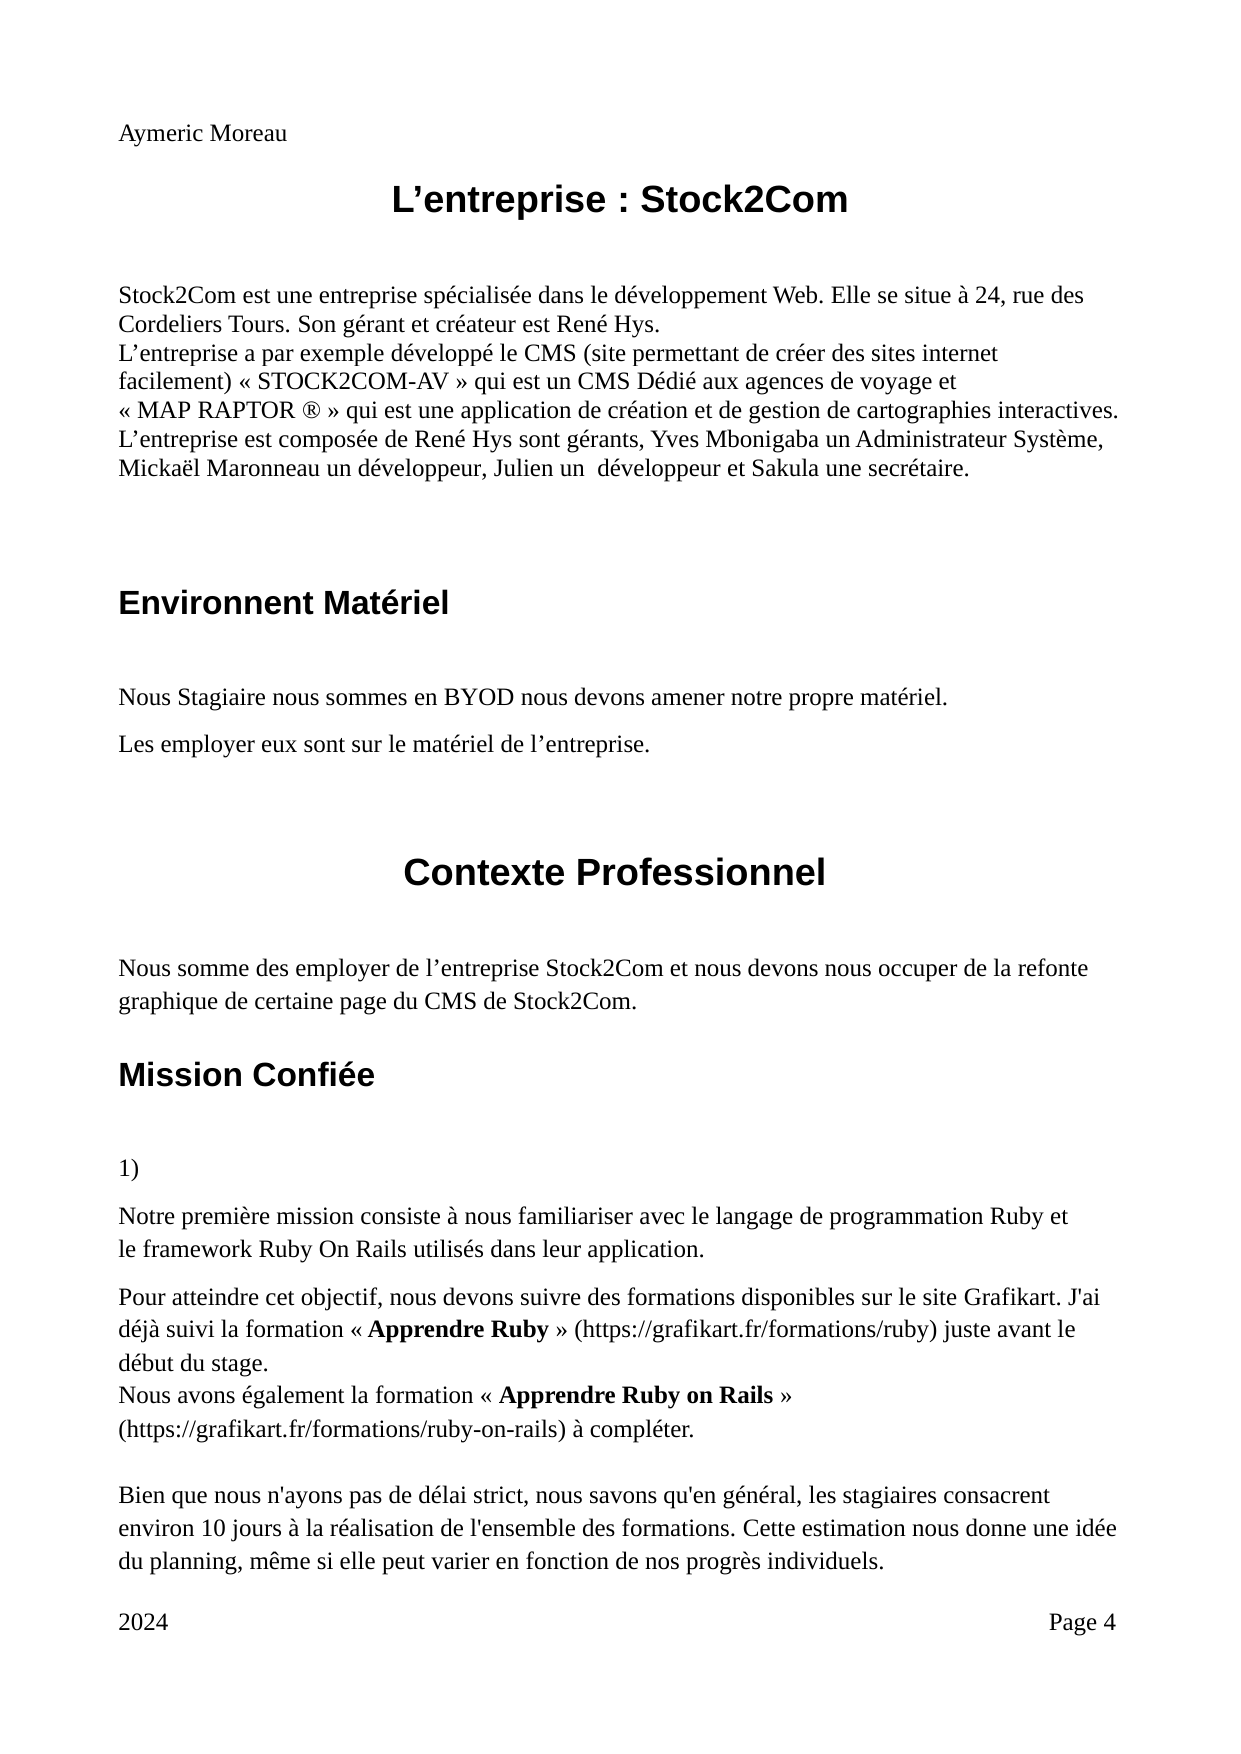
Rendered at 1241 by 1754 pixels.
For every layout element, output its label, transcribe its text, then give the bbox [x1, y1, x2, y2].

text Nous somme des employer de l’entreprise Stock2Com et nous devons nous occuper de la refonte graphique de certaine page du CMS de Stock2Com. [118, 953, 1122, 1015]
text Notre première mission consiste à nous familiariser avec le langage de programmation Ruby et le framework Ruby On Rails utilisés dans leur application. [118, 1201, 1122, 1263]
subtitle Contexte Professionnel [118, 849, 1122, 893]
subtitle Mission Confiée [118, 1054, 1122, 1093]
subtitle Environnent Matériel [118, 583, 1122, 621]
text 1) [118, 1153, 1122, 1182]
text Les employer eux sont sur le matériel de l’entreprise. [118, 729, 1122, 758]
text Pour atteindre cet objectif, nous devons suivre des formations disponibles sur le site Grafikart. J'ai déjà suivi la formation « Apprendre Ruby » (https://grafikart.fr/formations/ruby) juste avant le début du stage. [118, 1282, 1122, 1376]
text Nous avons également la formation « Apprendre Ruby on Rails » (https://grafikart.fr/formations/ruby-on-rails) à compléter. Bien que nous n'ayons pas de délai strict, nous savons qu'en général, les stagiaires consacrent environ 10 jours à la réalisation de l'ensemble des formations. Cette estimation nous donne une idée du planning, même si elle peut varier en fonction de nos progrès individuels. [118, 1381, 1122, 1574]
text Nous Stagiaire nous sommes en BYOD nous devons amener notre propre matériel. [118, 682, 1122, 710]
text Stock2Com est une entreprise spécialisée dans le développement Web. Elle se situe à 24, rue des Cordeliers Tours. Son gérant et créateur est René Hys. L’entreprise a par exemple développé le CMS (site permettant de créer des sites internet facilement) « STOCK2COM-AV » qui est un CMS Dédié aux agences de voyage et « MAP RAPTOR ® » qui est une application de création et de gestion de cartographies interactives. L’entreprise est composée de René Hys sont gérants, Yves Mbonigaba un Administrateur Système, Mickaël Maronneau un développeur, Julien un développeur et Sakula une secrétaire. [118, 280, 1122, 481]
subtitle L’entreprise : Stock2Com [118, 176, 1122, 220]
